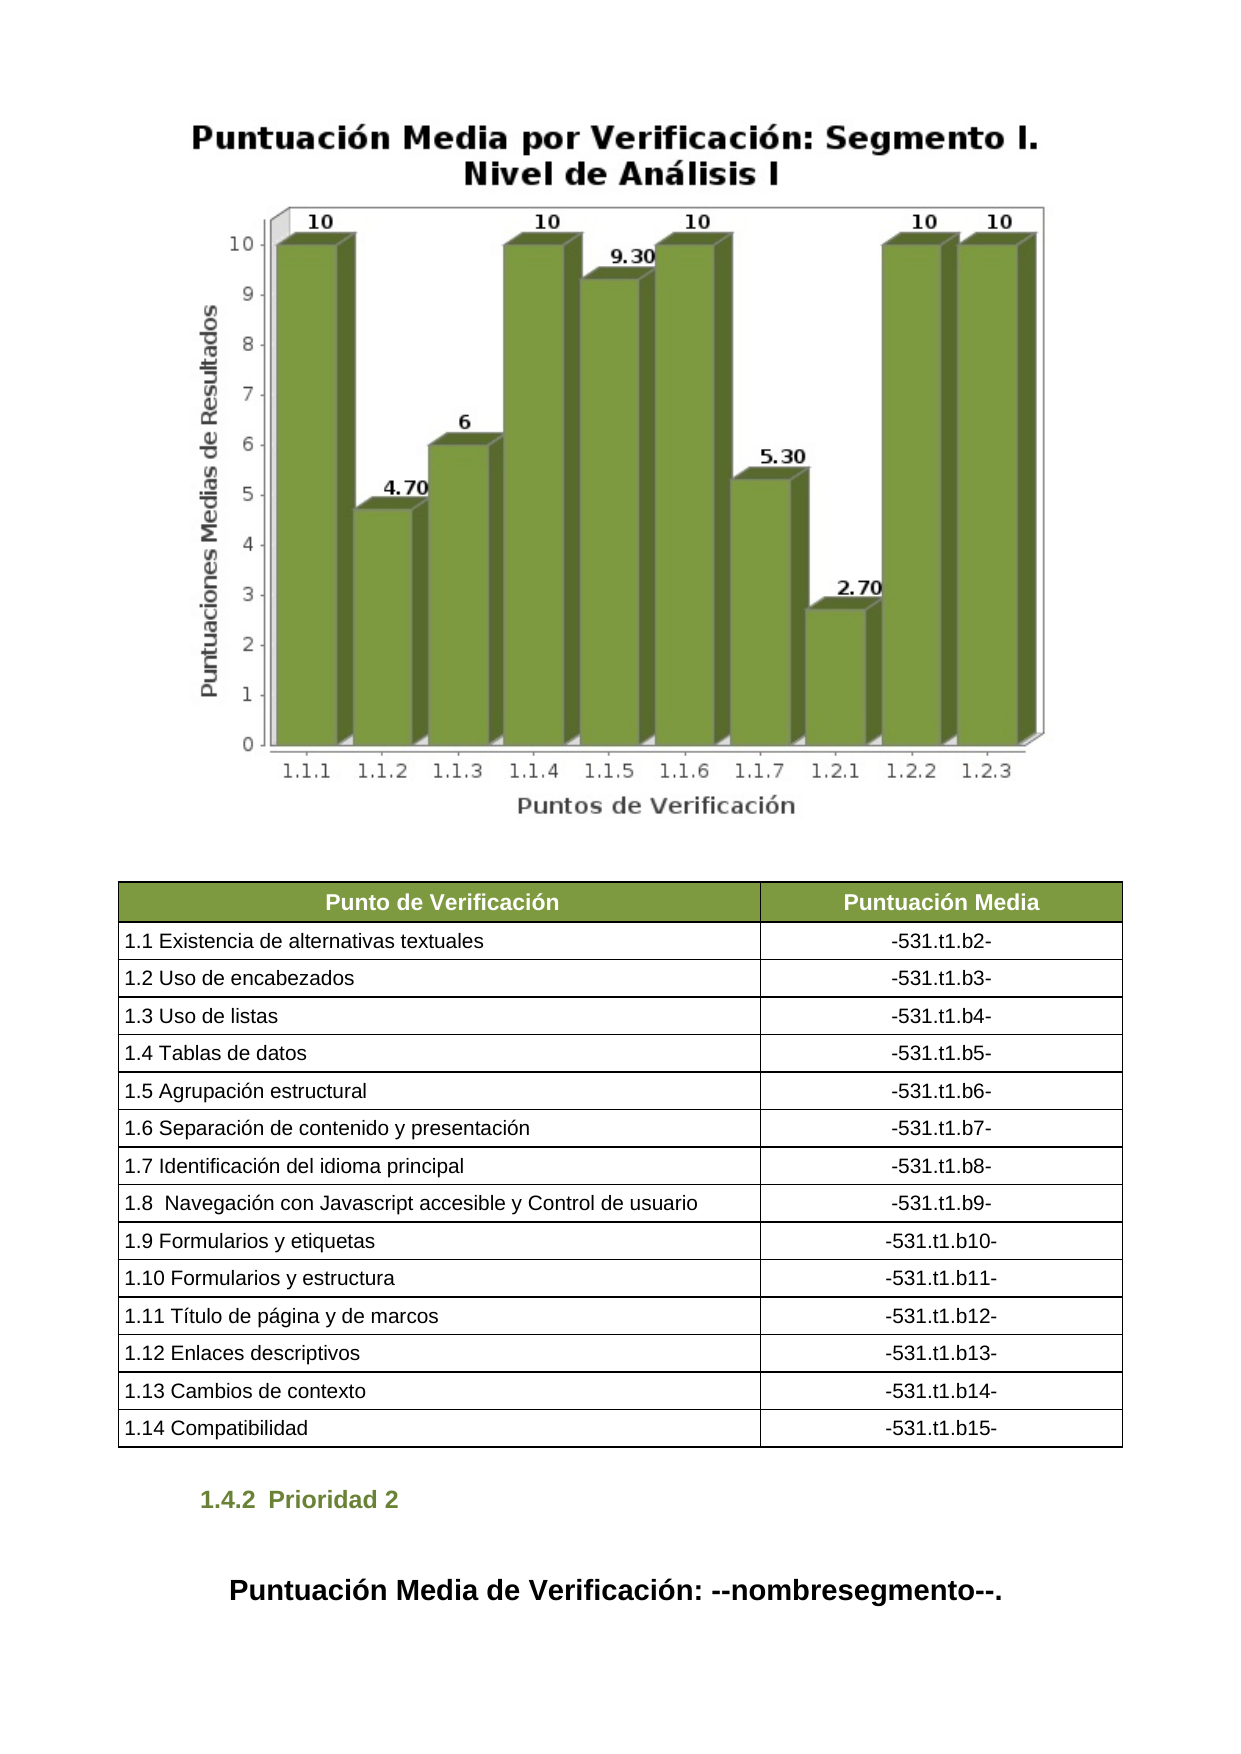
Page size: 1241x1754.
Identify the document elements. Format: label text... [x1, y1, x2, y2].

table_cell 1.10 Formularios y estructura [119, 1260, 760, 1296]
text Puntuación Media de Verificación: --nombresegmento--. [118, 1573, 1122, 1607]
table_cell -531.t1.b8- [761, 1148, 1122, 1184]
table_cell -531.t1.b7- [761, 1110, 1122, 1146]
table_cell -531.t1.b9- [761, 1185, 1122, 1221]
table_cell 1.9 Formularios y etiquetas [119, 1223, 760, 1259]
table_cell 1.7 Identificación del idioma principal [119, 1148, 760, 1184]
table_cell -531.t1.b13- [761, 1335, 1122, 1371]
subtitle Prioridad 2 [193, 1485, 1122, 1514]
table_cell 1.4 Tablas de datos [119, 1035, 760, 1071]
table_cell 1.6 Separación de contenido y presentación [119, 1110, 760, 1146]
table_cell 1.1 Existencia de alternativas textuales [119, 923, 760, 959]
table_cell -531.t1.b6- [761, 1073, 1122, 1109]
table_cell -531.t1.b15- [761, 1410, 1122, 1446]
table_header Puntuación Media [761, 883, 1122, 921]
table_cell 1.14 Compatibilidad [119, 1410, 760, 1446]
table_cell -531.t1.b5- [761, 1035, 1122, 1071]
table_cell -531.t1.b4- [761, 998, 1122, 1034]
table_cell 1.12 Enlaces descriptivos [119, 1335, 760, 1371]
table_cell 1.11 Título de página y de marcos [119, 1298, 760, 1334]
table_cell 1.3 Uso de listas [119, 998, 760, 1034]
picture [178, 118, 1062, 828]
table_cell -531.t1.b2- [761, 923, 1122, 959]
table_cell 1.5 Agrupación estructural [119, 1073, 760, 1109]
table_cell 1.2 Uso de encabezados [119, 960, 760, 996]
table_cell -531.t1.b12- [761, 1298, 1122, 1334]
table_cell -531.t1.b14- [761, 1373, 1122, 1409]
table_cell -531.t1.b3- [761, 960, 1122, 996]
table_header Punto de Verificación [119, 883, 760, 921]
table_cell 1.13 Cambios de contexto [119, 1373, 760, 1409]
table_cell 1.8 Navegación con Javascript accesible y Control de usuario [119, 1185, 760, 1221]
table_cell -531.t1.b10- [761, 1223, 1122, 1259]
table_cell -531.t1.b11- [761, 1260, 1122, 1296]
